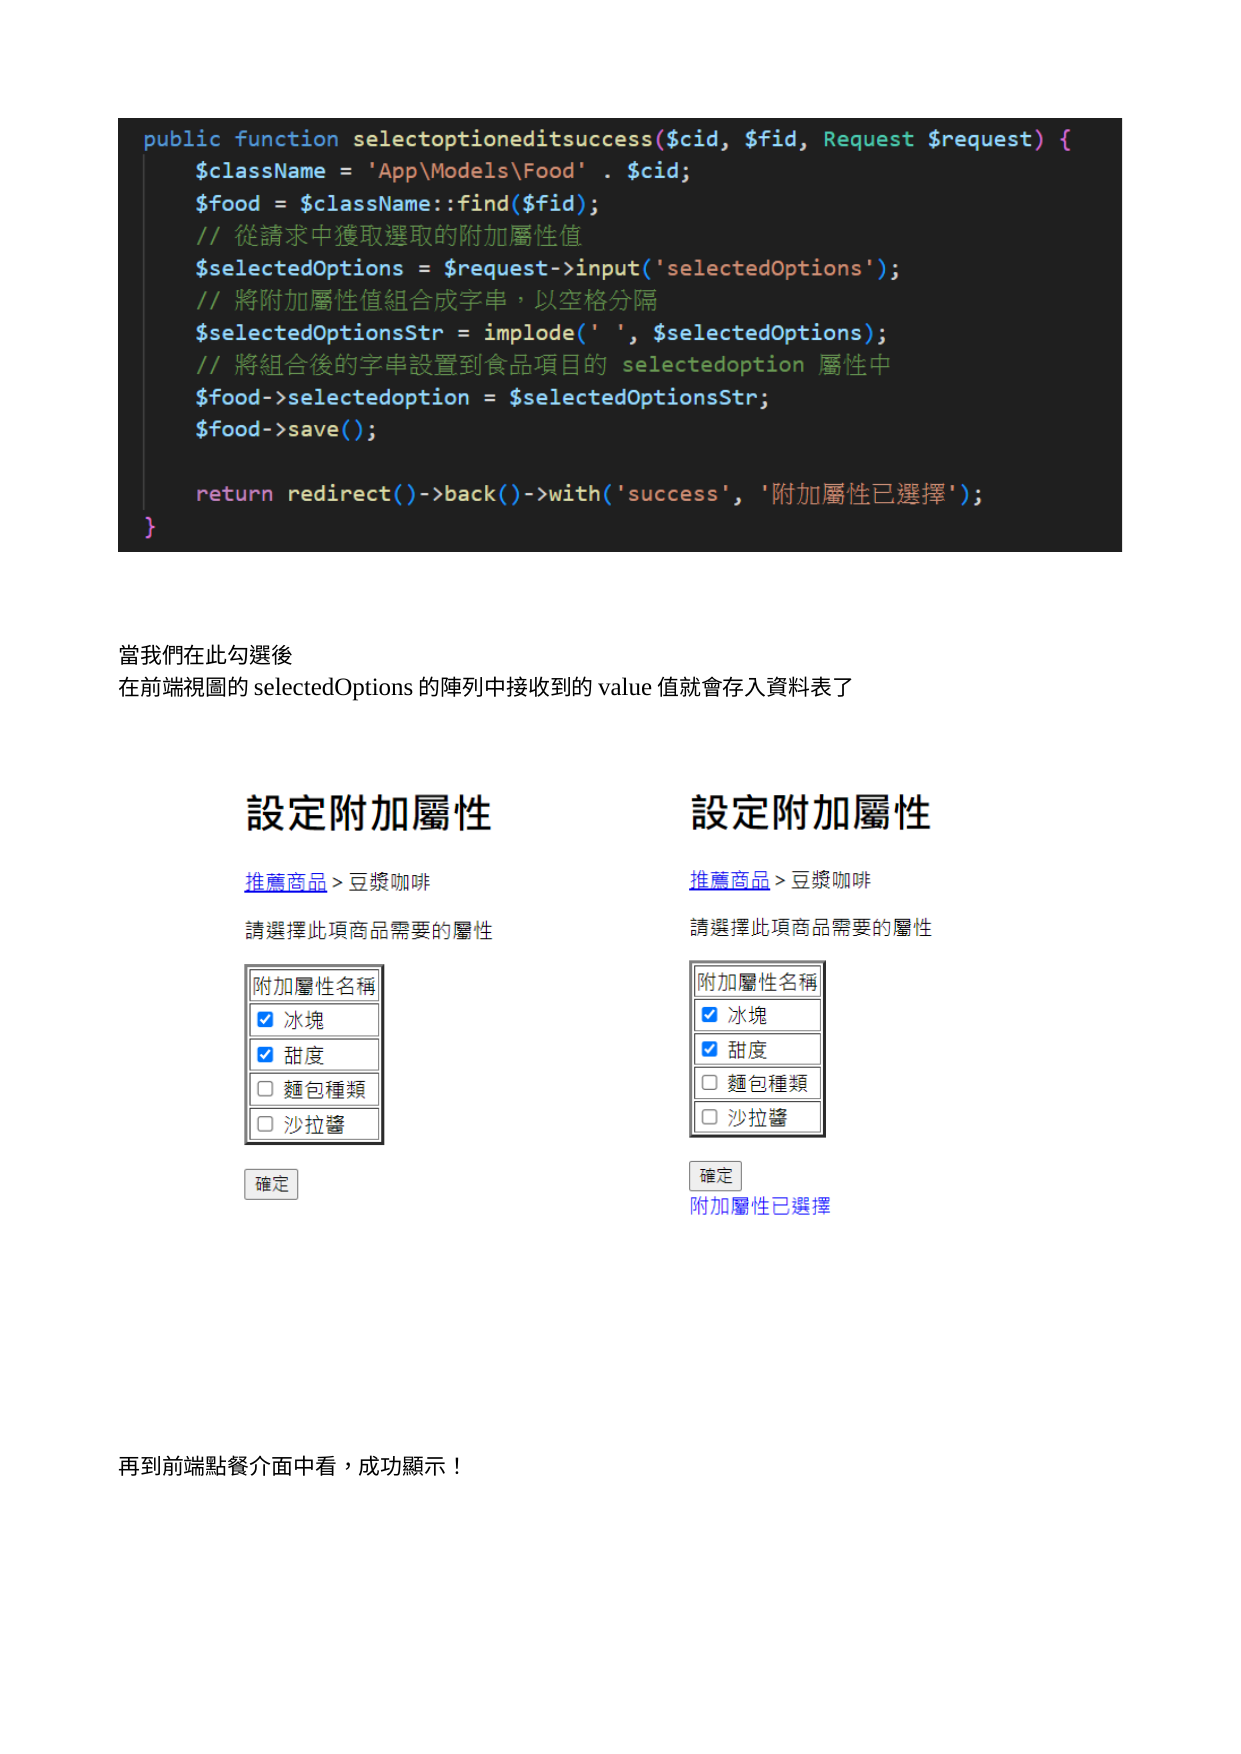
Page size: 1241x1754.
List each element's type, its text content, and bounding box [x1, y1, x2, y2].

text 再到前端點餐介面中看，成功顯示！ [118, 1449, 1122, 1480]
picture [118, 118, 1123, 552]
picture [679, 778, 973, 1246]
text 在前端視圖的selectedOptions的陣列中接收到的value值就會存入資料表了 [118, 669, 1122, 701]
picture [235, 781, 515, 1234]
text 當我們在此勾選後 [118, 638, 1122, 669]
